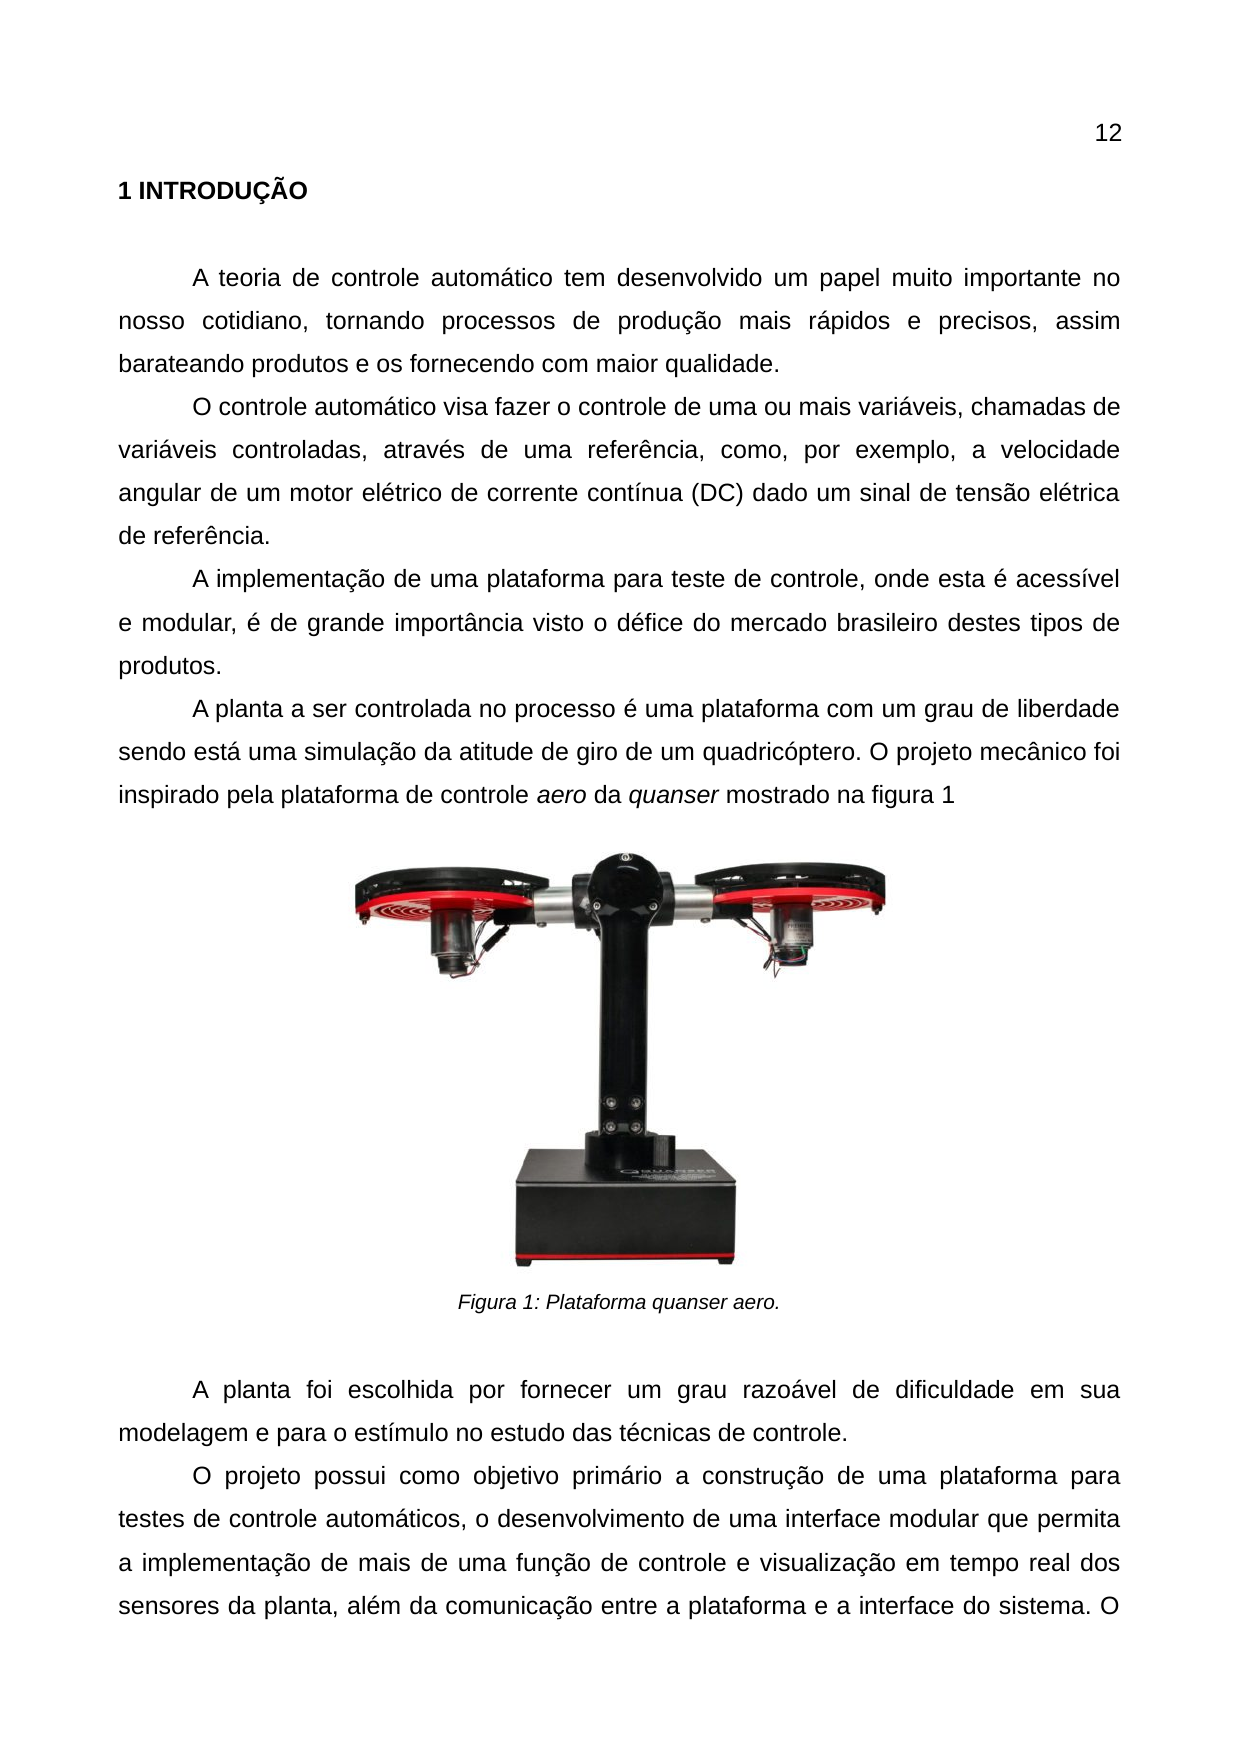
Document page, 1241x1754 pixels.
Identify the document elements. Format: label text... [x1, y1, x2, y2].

text A teoria de controle automático tem desenvolvido um papel muito importante no nosso cotidiano, tornando processos de produção mais rápidos e precisos, assim barateando produtos e os fornecendo com maior qualidade. [118, 263, 1122, 378]
text Figura 1: Plataforma quanser aero. [332, 1286, 908, 1314]
picture [332, 835, 908, 1286]
subtitle 1 INTRODUÇÃO [118, 176, 1122, 205]
text A planta foi escolhida por fornecer um grau razoável de dificuldade em sua modelagem e para o estímulo no estudo das técnicas de controle. [118, 1375, 1122, 1447]
text A implementação de uma plataforma para teste de controle, onde esta é acessível e modular, é de grande importância visto o défice do mercado brasileiro destes tipos de produtos. [118, 564, 1122, 679]
text O projeto possui como objetivo primário a construção de uma plataforma para testes de controle automáticos, o desenvolvimento de uma interface modular que permita a implementação de mais de uma função de controle e visualização em tempo real dos sensores da planta, além da comunicação entre a plataforma e a interface do sistema. O [118, 1461, 1122, 1619]
text O controle automático visa fazer o controle de uma ou mais variáveis, chamadas de variáveis controladas, através de uma referência, como, por exemplo, a velocidade angular de um motor elétrico de corrente contínua (DC) dado um sinal de tensão elétrica de referência. [118, 392, 1122, 550]
text A planta a ser controlada no processo é uma plataforma com um grau de liberdade sendo está uma simulação da atitude de giro de um quadricóptero. O projeto mecânico foi inspirado pela plataforma de controle aero da quanser mostrado na figura 1 [118, 694, 1122, 809]
